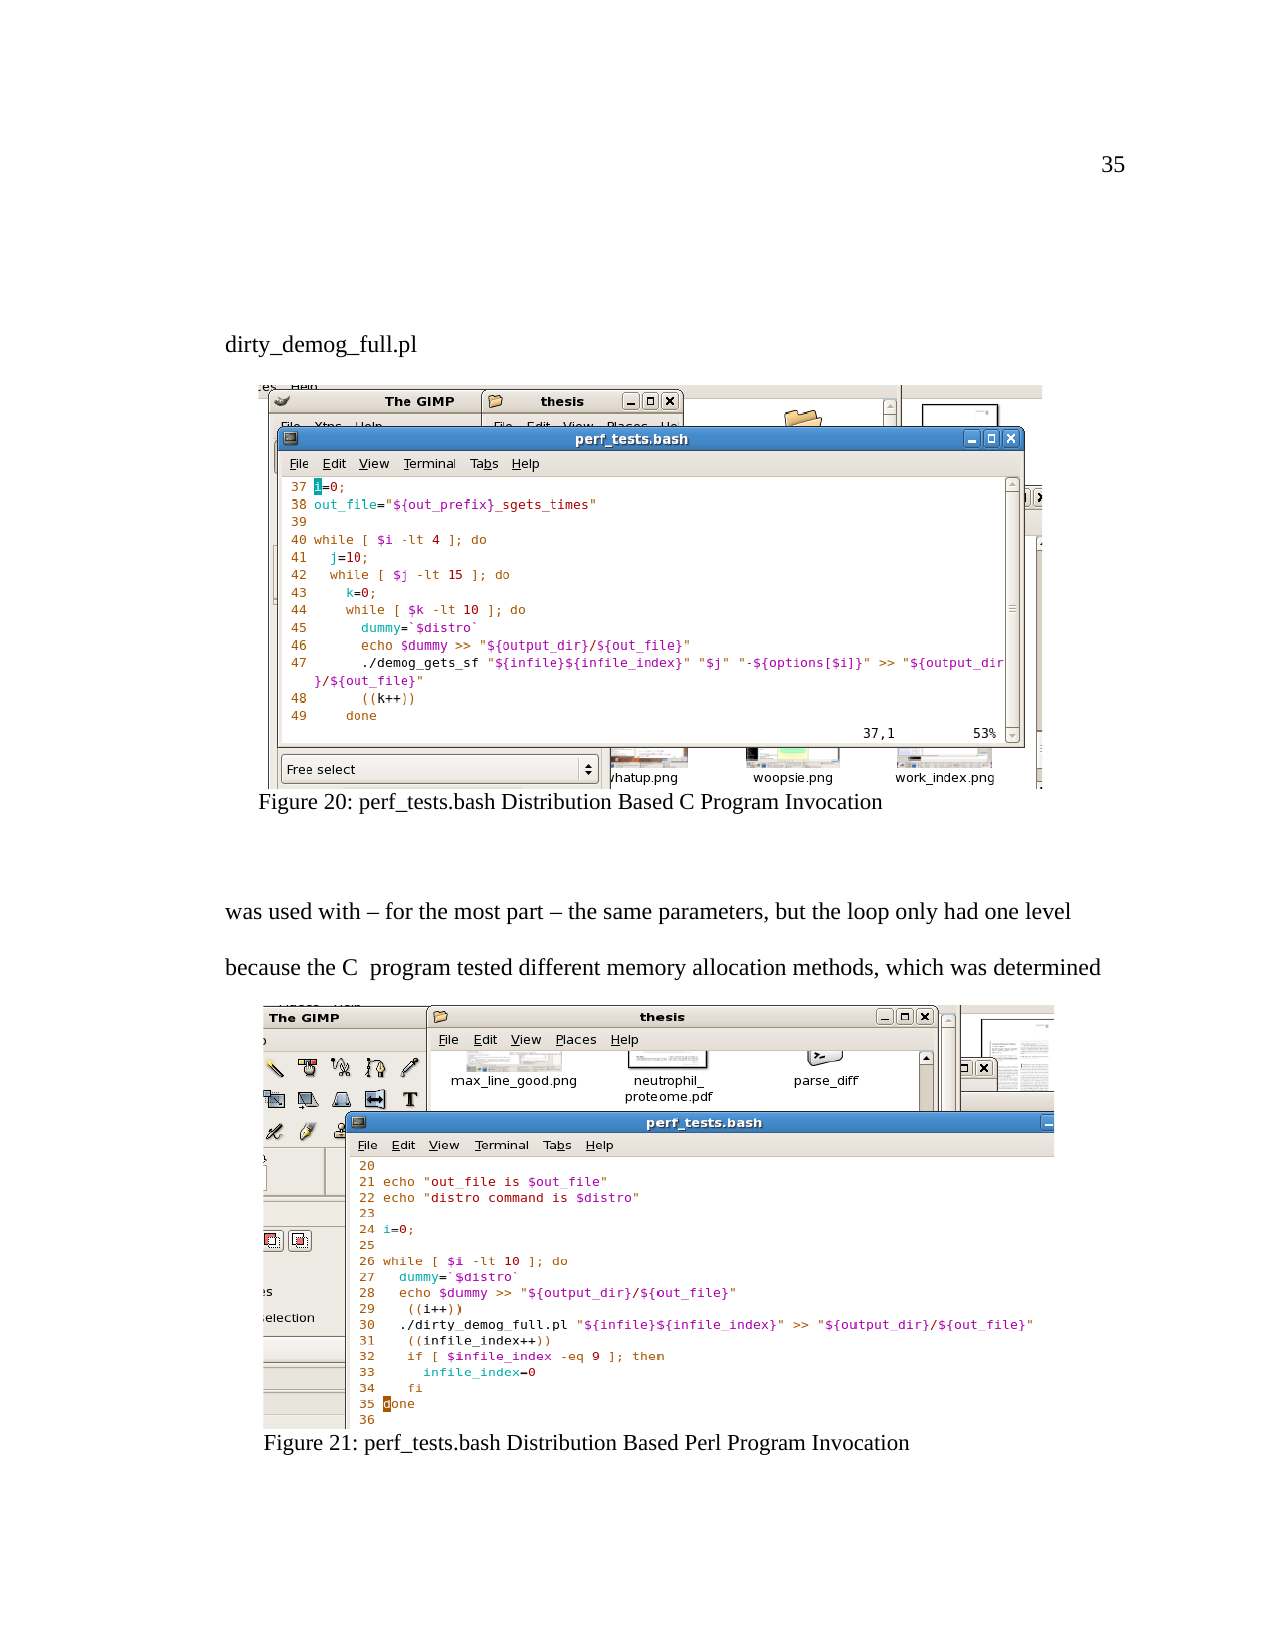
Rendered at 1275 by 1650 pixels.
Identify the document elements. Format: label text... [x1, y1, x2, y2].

text Figure 20: perf_tests.bash Distribution Based C Program Invocation [258, 789, 1042, 814]
picture [258, 385, 1043, 789]
text Figure 21: perf_tests.bash Distribution Based Perl Program Invocation [263, 1429, 1054, 1455]
text was used with – for the most part – the same parameters, but the loop only had one level because the C program tested different memory allocation methods, which was determined [225, 897, 1125, 980]
picture [263, 1005, 1055, 1429]
text dirty_demog_full.pl [225, 330, 1125, 358]
